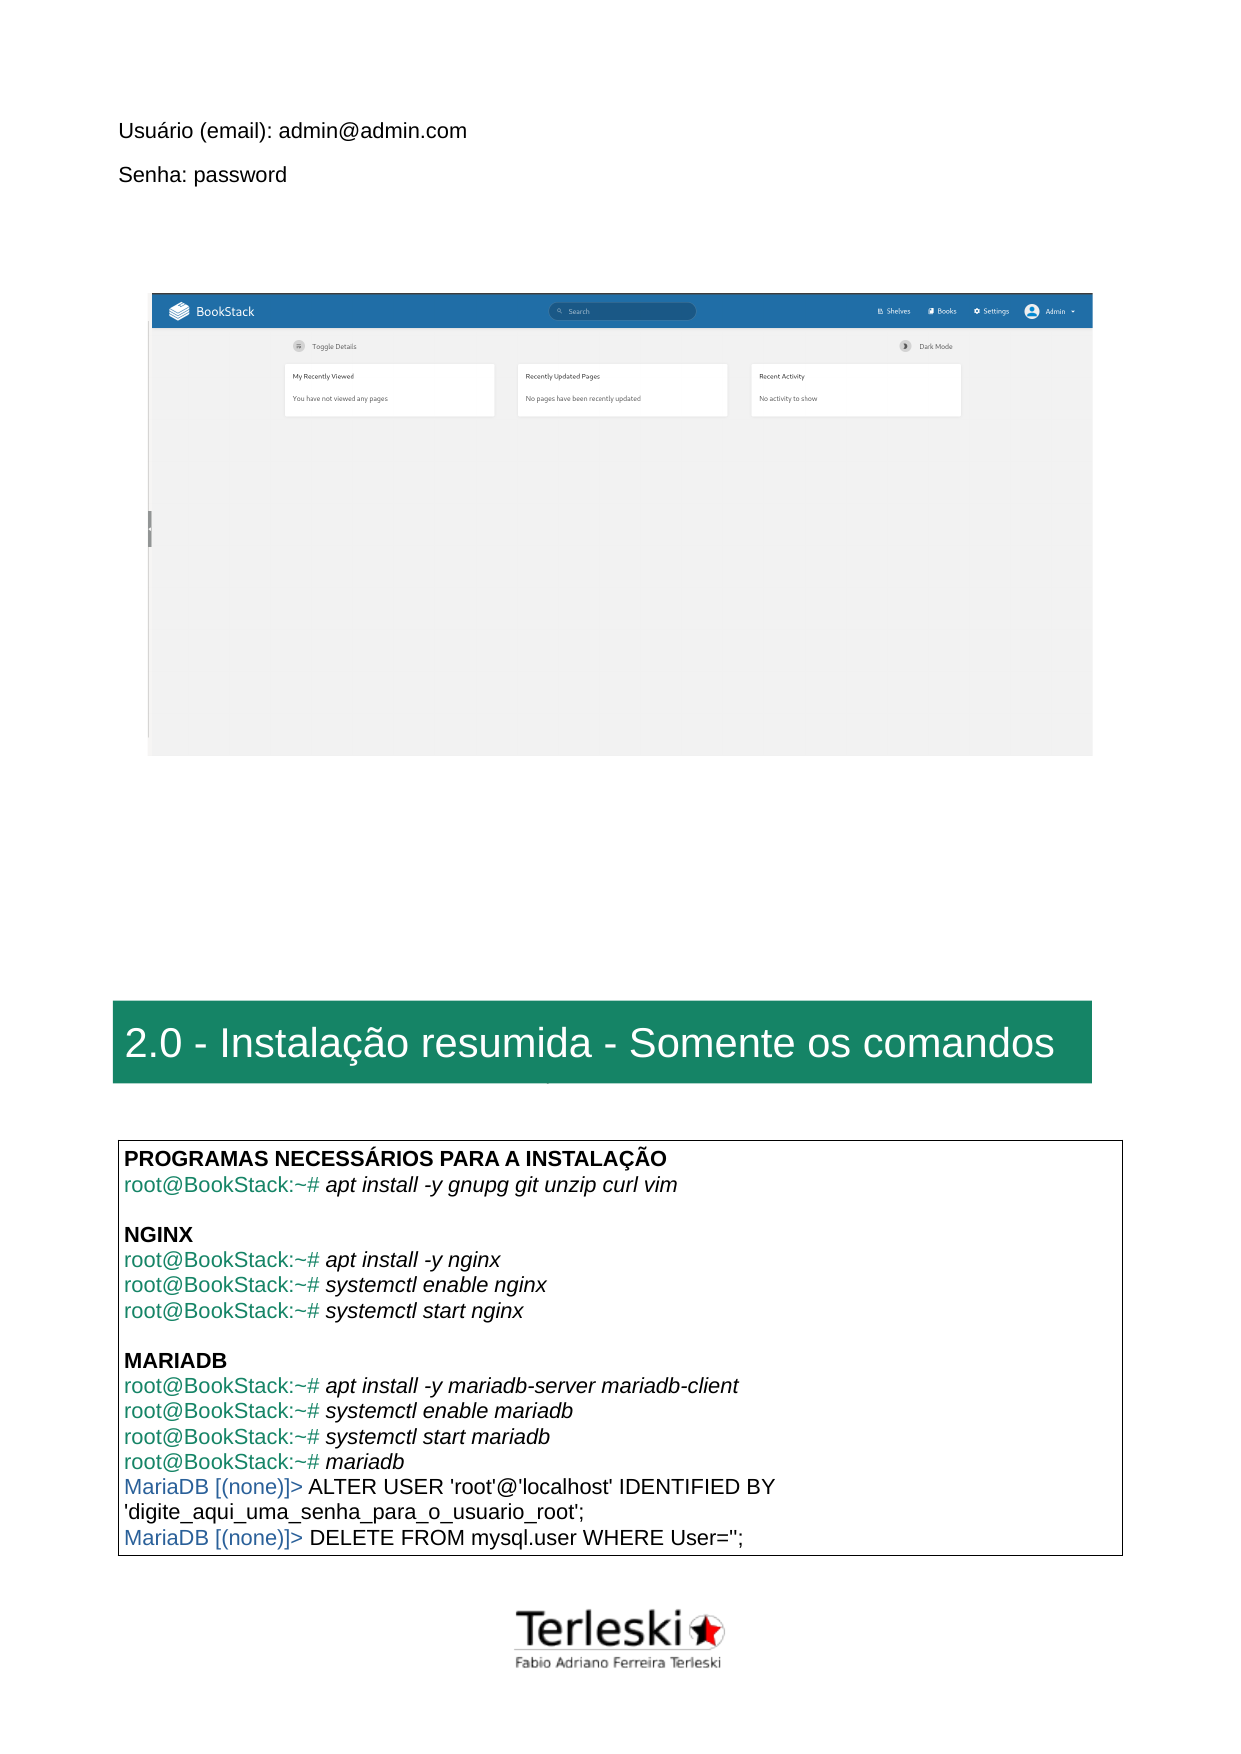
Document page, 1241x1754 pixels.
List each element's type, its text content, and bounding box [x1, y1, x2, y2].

picture [513, 1607, 727, 1673]
text Senha: password [118, 162, 1122, 187]
text Usuário (email): admin@admin.com [118, 118, 1122, 143]
picture [147, 293, 1093, 756]
table_header PROGRAMAS NECESSÁRIOS PARA A INSTALAÇÃO root@BookStack:~# apt install -y gnupg git unzip curl vim NGINX root@BookStack:~# apt install -y nginx root@BookStack:~# systemctl enable nginx root@BookStack:~# systemctl start nginx MARIADB root@BookStack:~# apt install -y mariadb-server mariadb-client root@BookStack:~# systemctl enable mariadb root@BookStack:~# systemctl start mariadb root@BookStack:~# mariadb MariaDB [(none)]> ALTER USER 'root'@'localhost' IDENTIFIED BY 'digite_aqui_uma_senha_para_o_usuario_root'; MariaDB [(none)]> DELETE FROM mysql.user WHERE User=''; [119, 1141, 1122, 1555]
